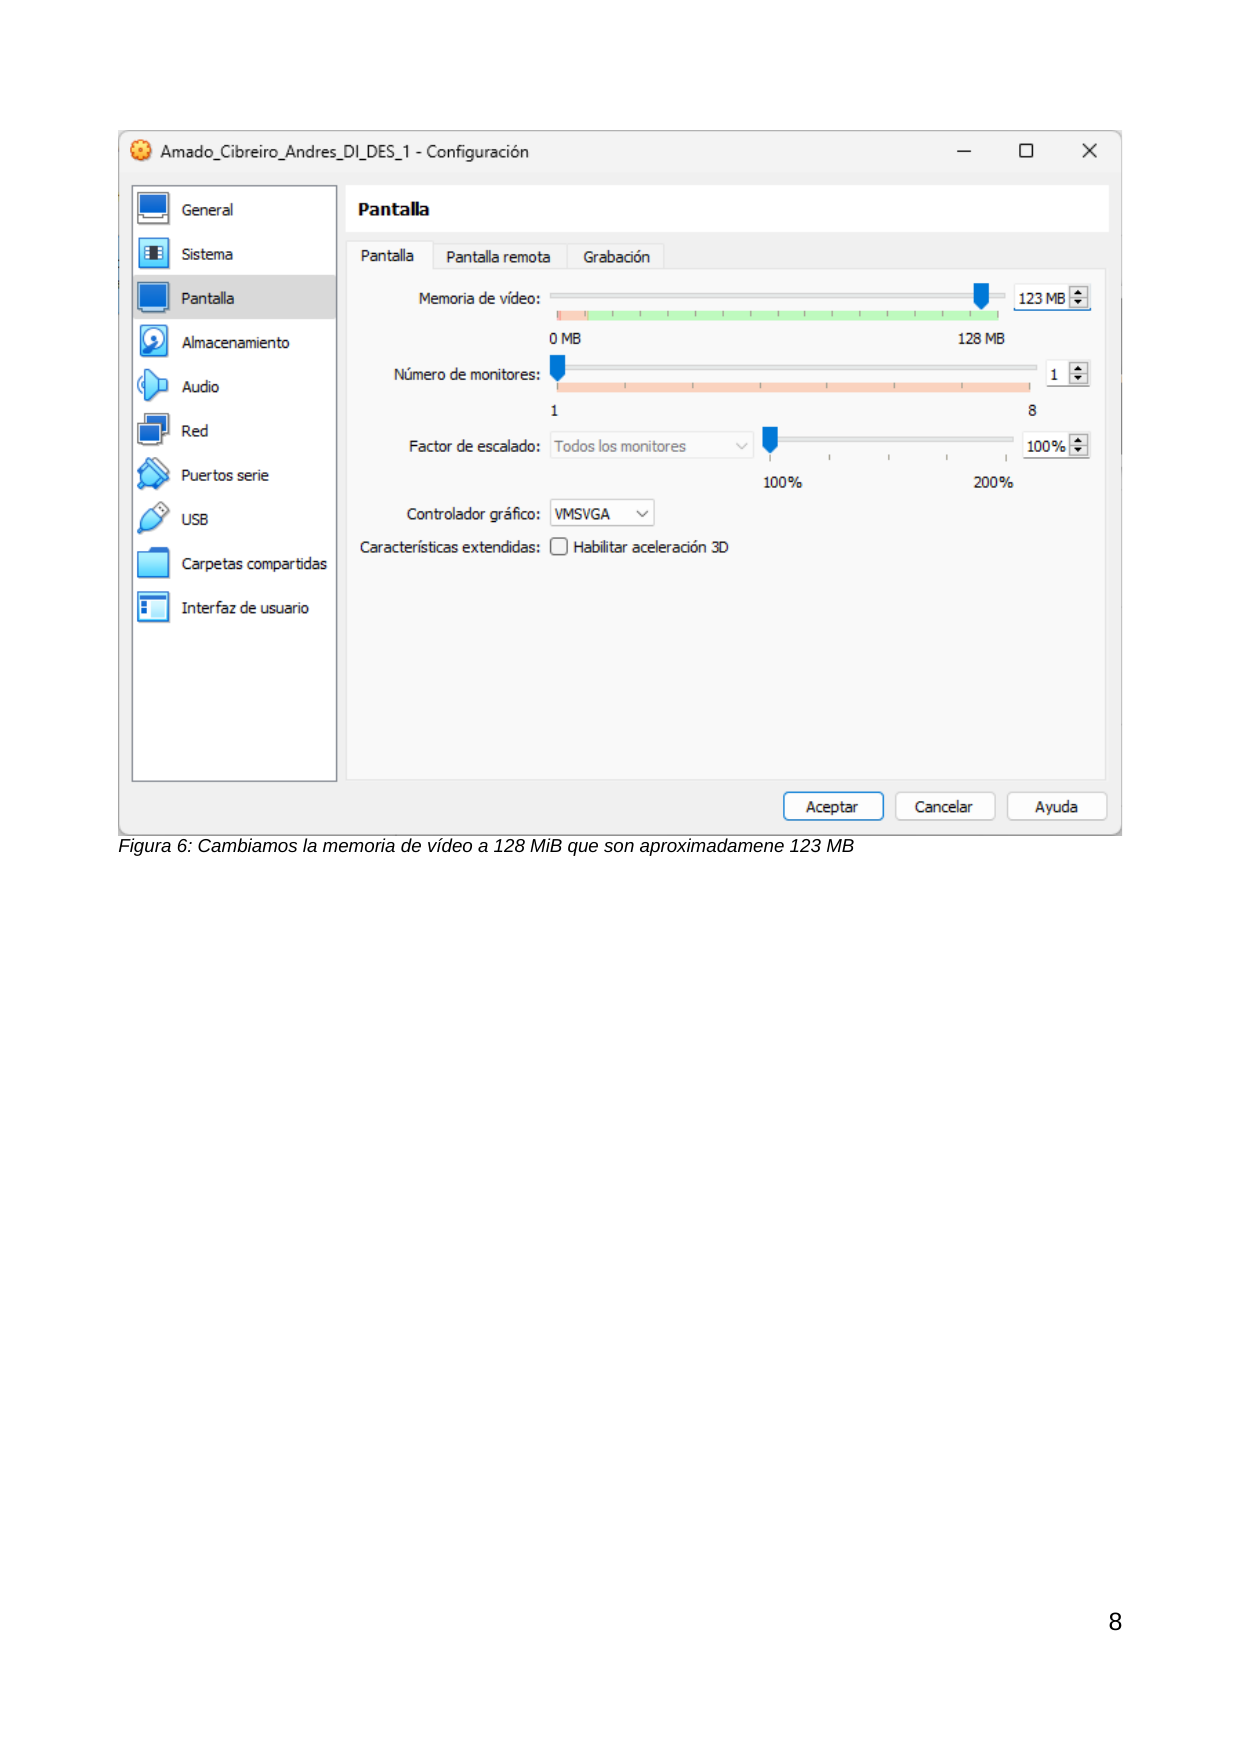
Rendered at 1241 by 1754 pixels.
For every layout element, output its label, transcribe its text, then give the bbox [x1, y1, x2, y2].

text Figura 6: Cambiamos la memoria de vídeo a 128 MiB que son aproximadamene 123 MB [118, 836, 1122, 857]
picture [118, 130, 1123, 836]
